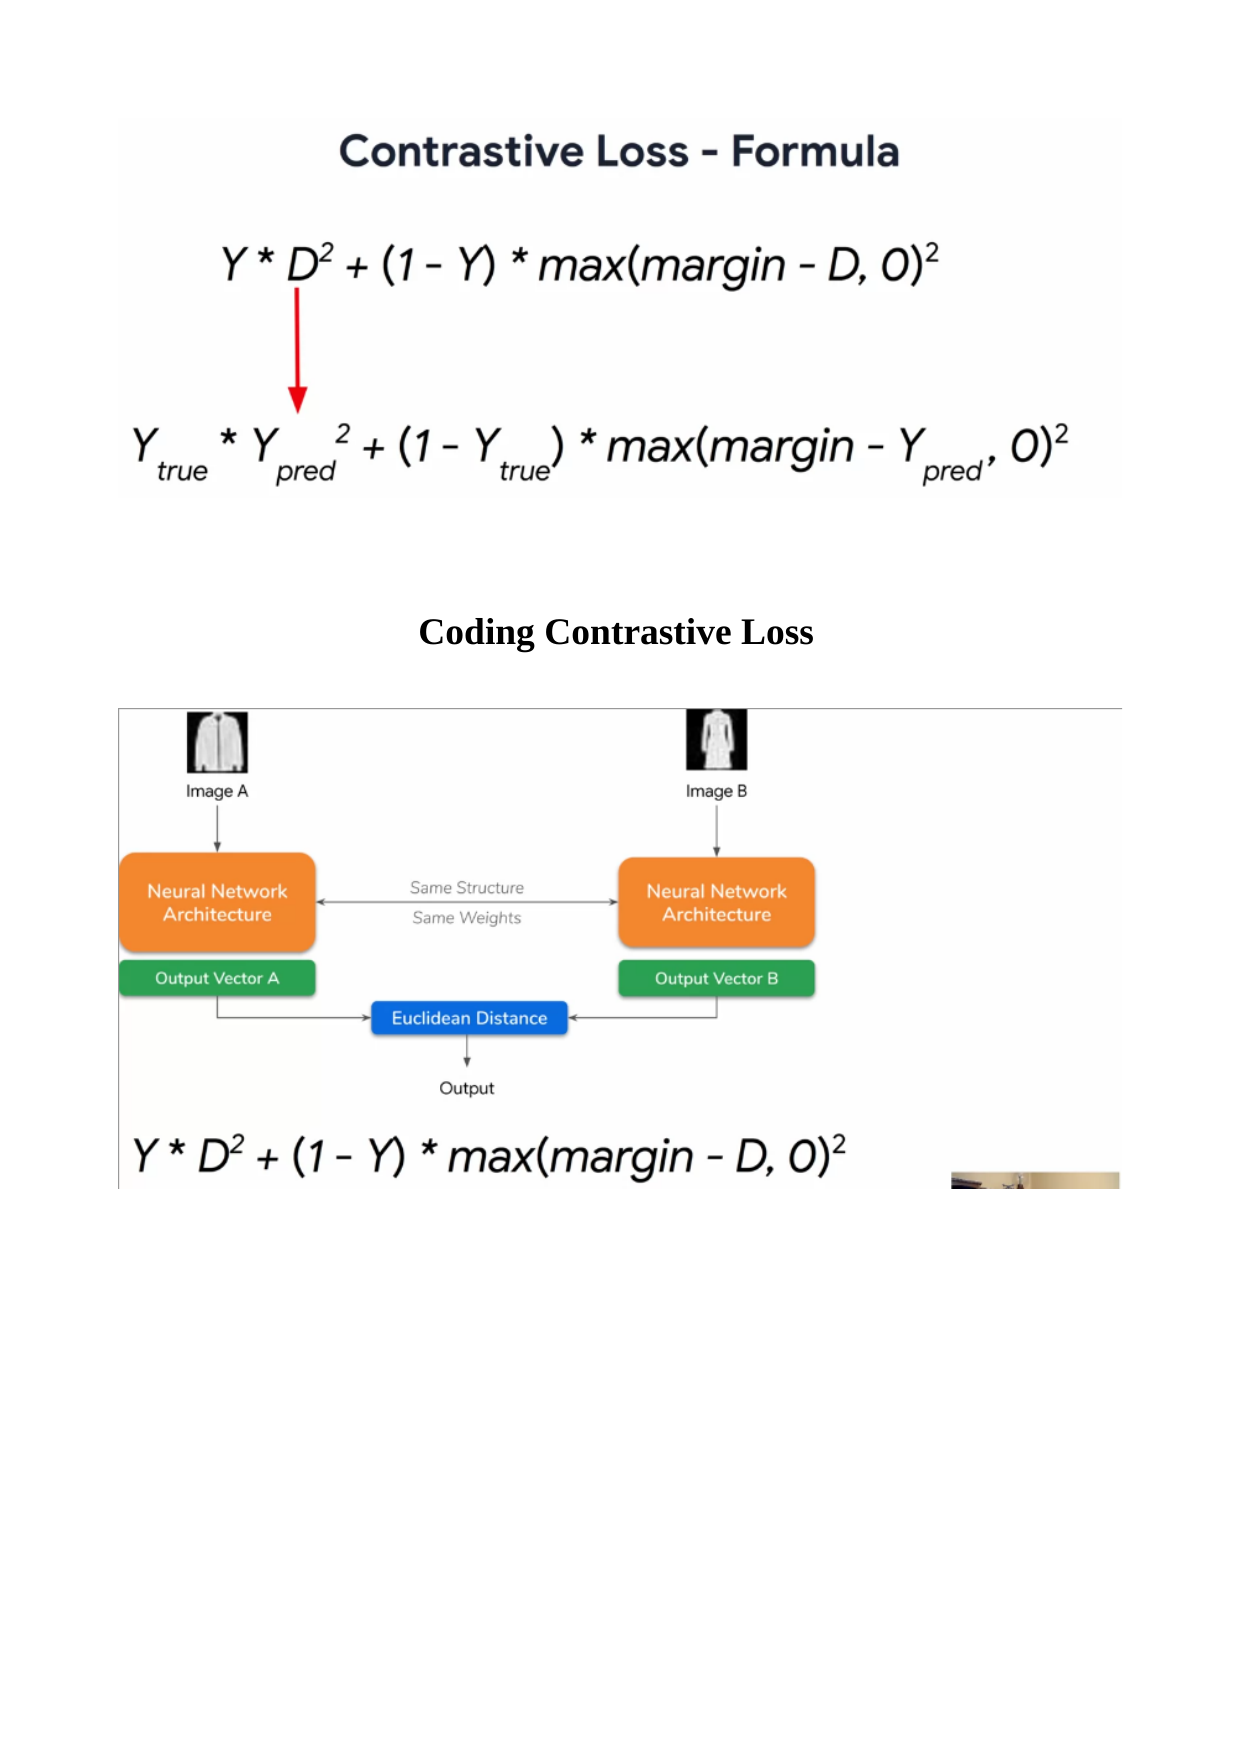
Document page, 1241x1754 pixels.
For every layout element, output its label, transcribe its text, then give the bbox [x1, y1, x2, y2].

picture [118, 118, 1123, 498]
subtitle Coding Contrastive Loss [118, 609, 1122, 652]
picture [118, 708, 1123, 1189]
